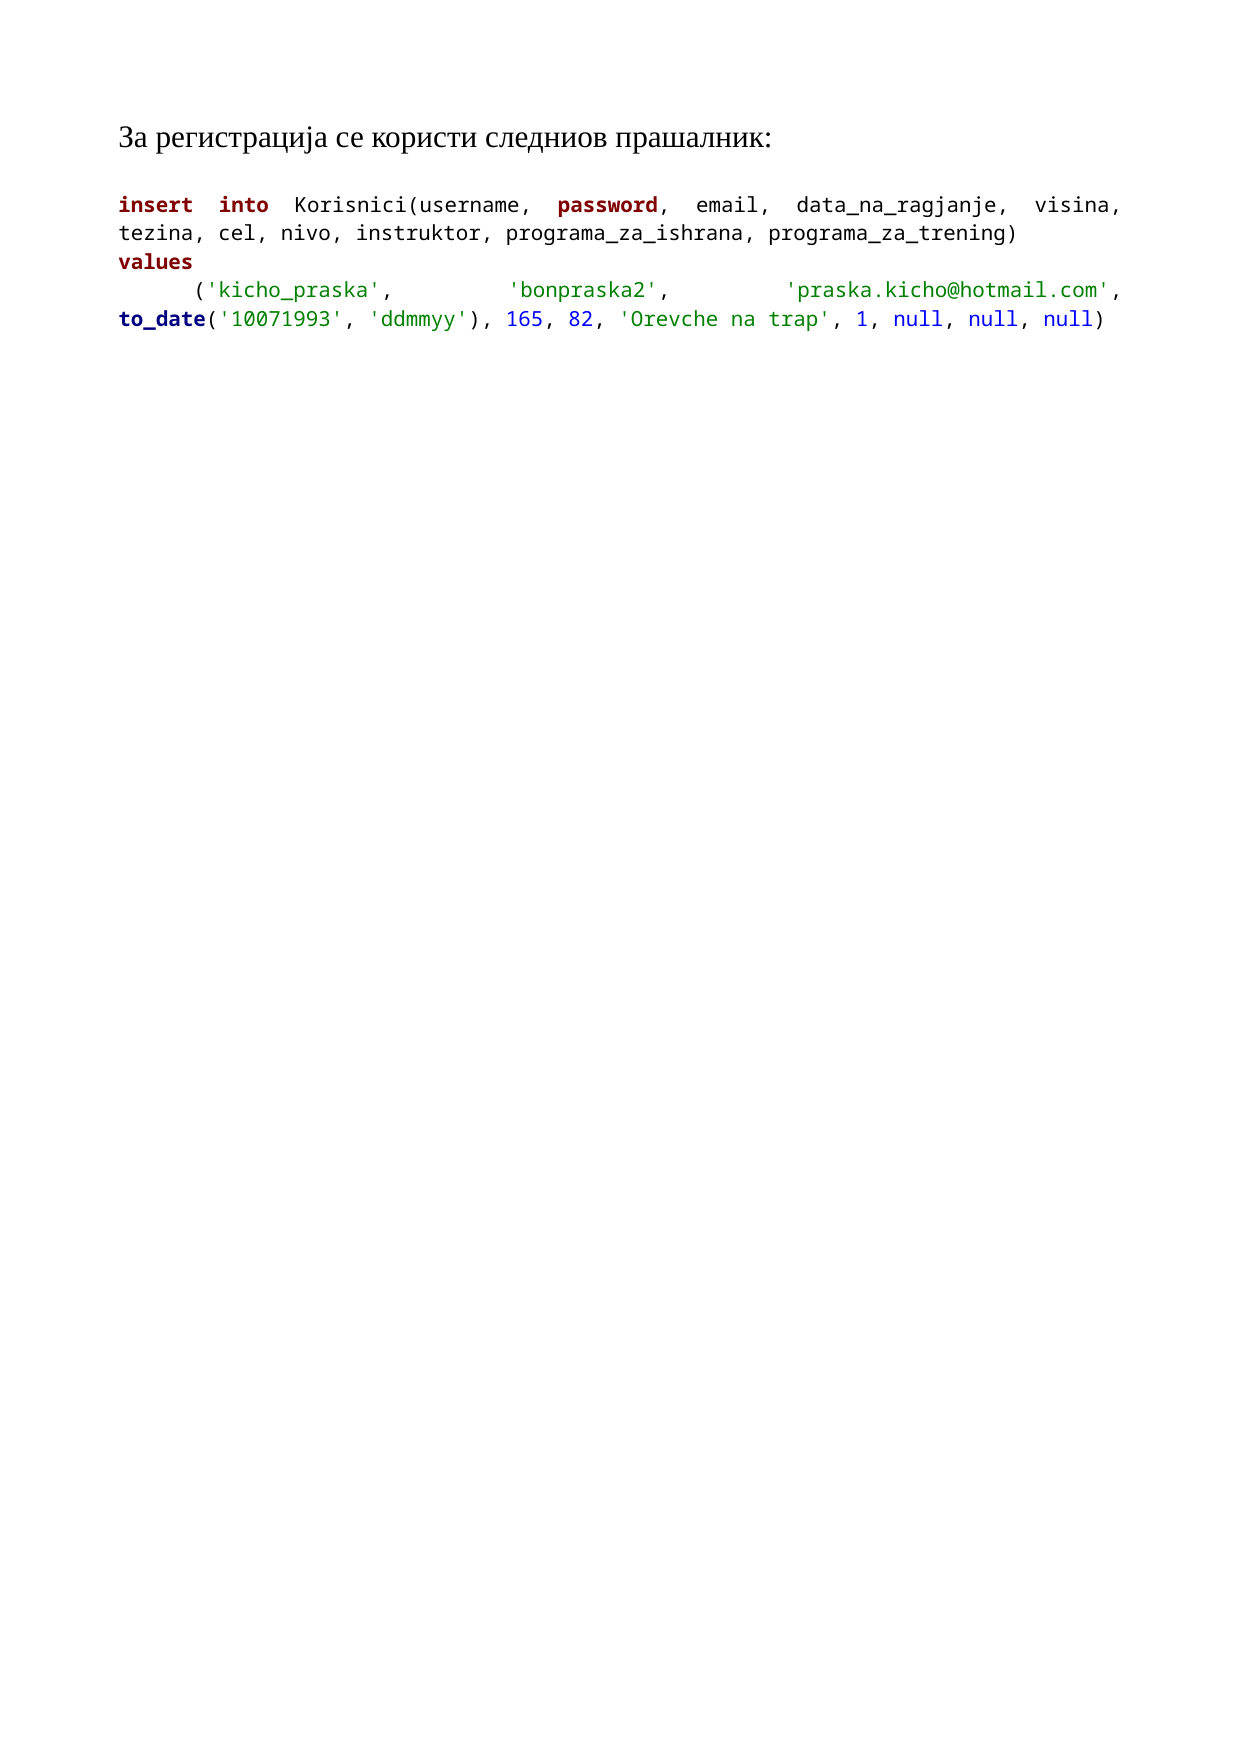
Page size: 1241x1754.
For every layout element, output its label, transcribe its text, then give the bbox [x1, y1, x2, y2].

text values [118, 247, 1122, 275]
text За регистрација се користи следниов прашалник: [118, 118, 1122, 154]
text insert into Korisnici(username, password, email, data_na_ragjanje, visina, tezina, cel, nivo, instruktor, programa_za_ishrana, programa_za_trening) [118, 190, 1122, 247]
text ('kicho_praska', 'bonpraska2', 'praska.kicho@hotmail.com', to_date('10071993', 'ddmmyy'), 165, 82, 'Orevche na trap', 1, null, null, null) [118, 275, 1122, 332]
